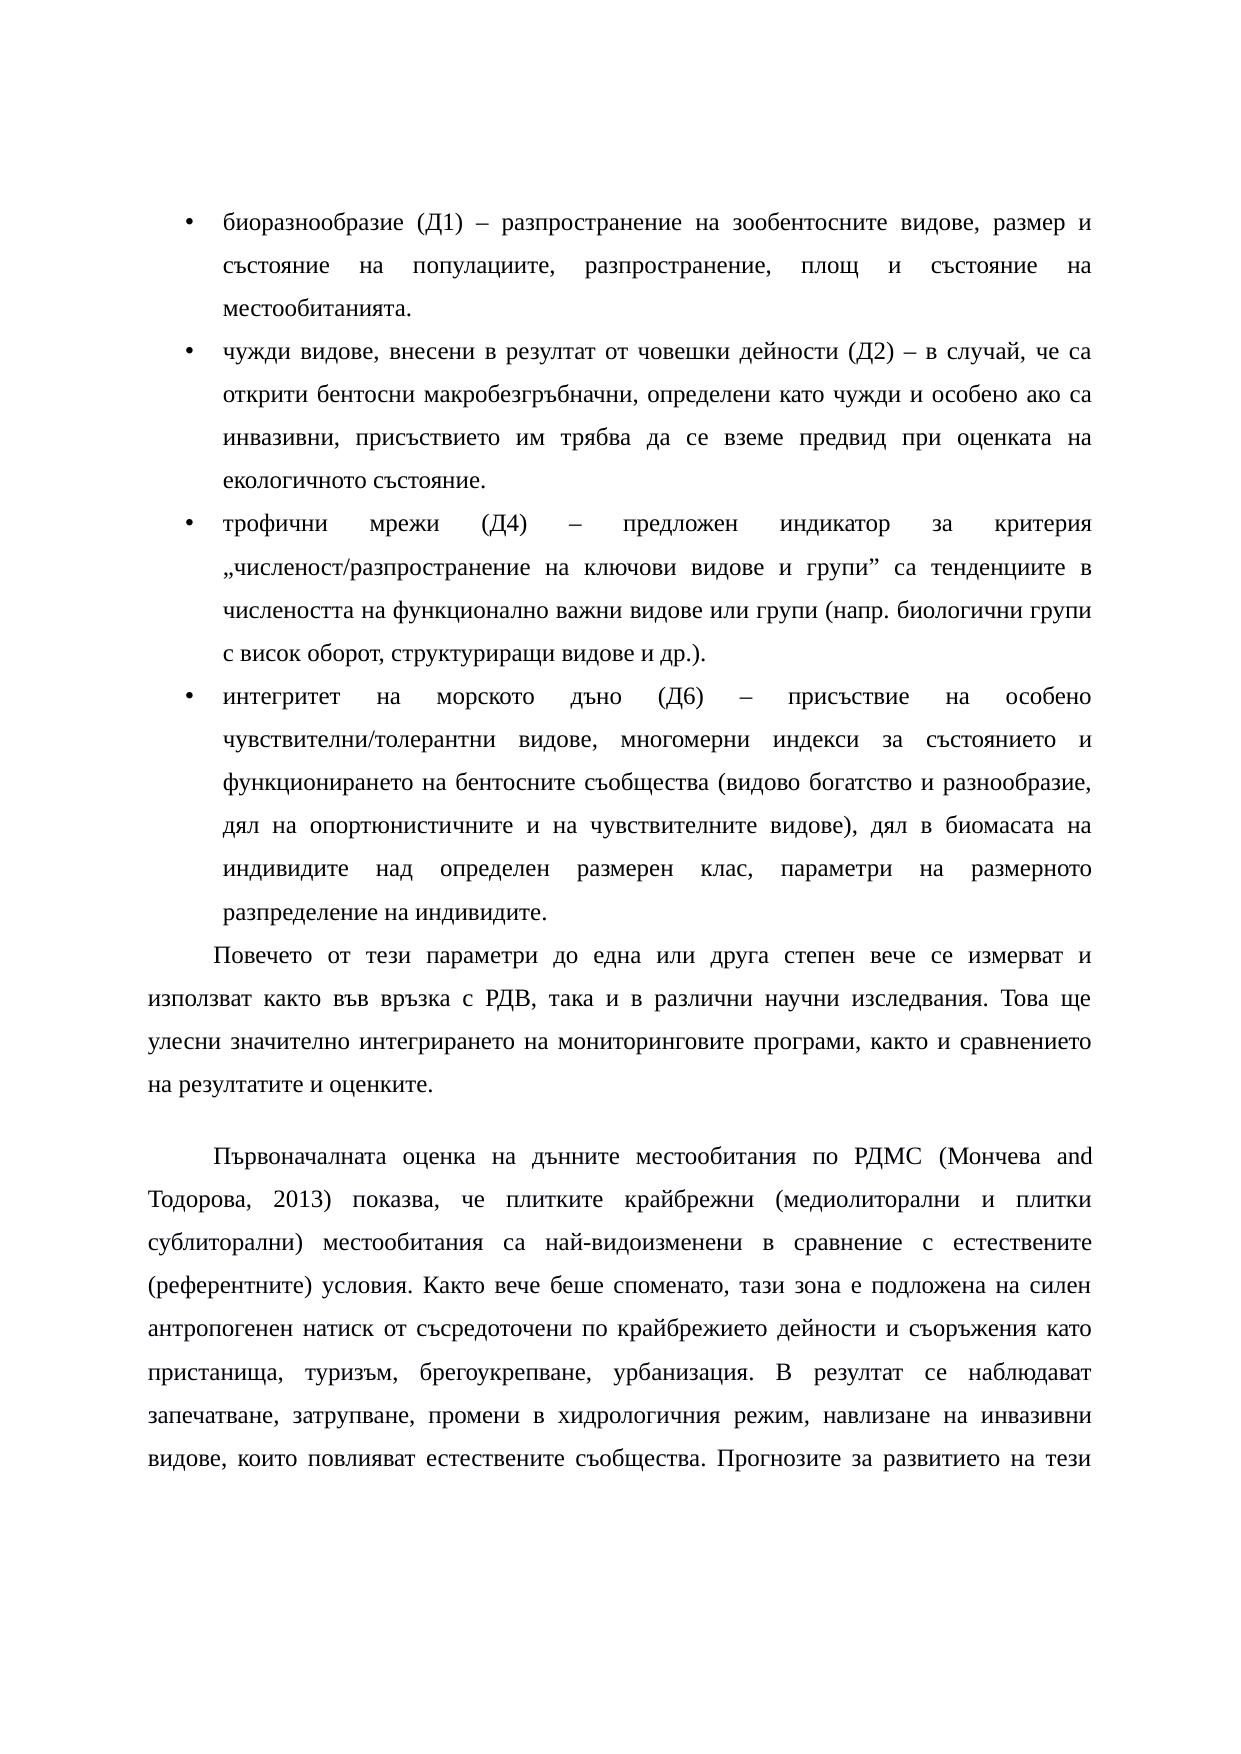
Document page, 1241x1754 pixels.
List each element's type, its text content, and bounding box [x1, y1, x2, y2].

list интегритет на морското дъно (Д6) – присъствие на особено чувствителни/толерантни видове, многомерни индекси за състоянието и функционирането на бентосните съобщества (видово богатство и разнообразие, дял на опортюнистичните и на чувствителните видове), дял в биомасата на индивидите над определен размерен клас, параметри на размерното разпределение на индивидите. [185, 681, 1093, 925]
text Първоначалната оценка на дънните местообитания по РДМС (Мончева and Тодорова, 2013) показва, че плитките крайбрежни (медиолиторални и плитки сублиторални) местообитания са най-видоизменени в сравнение с естествените (референтните) условия. Както вече беше споменато, тази зона е подложена на силен антропогенен натиск от съсредоточени по крайбрежието дейности и съоръжения като пристанища, туризъм, брегоукрепване, урбанизация. В резултат се наблюдават запечатване, затрупване, промени в хидрологичния режим, навлизане на инвазивни видове, които повлияват естествените съобщества. Прогнозите за развитието на тези [148, 1141, 1093, 1472]
list чужди видове, внесени в резултат от човешки дейности (Д2) – в случай, че са открити бентосни макробезгръбначни, определени като чужди и особено ако са инвазивни, присъствието им трябва да се вземе предвид при оценката на екологичното състояние. [185, 336, 1093, 494]
list биоразнообразие (Д1) – разпространение на зообентосните видове, размер и състояние на популациите, разпространение, площ и състояние на местообитанията. [185, 207, 1093, 322]
text Повечето от тези параметри до една или друга степен вече се измерват и използват както във връзка с РДВ, така и в различни научни изследвания. Това ще улесни значително интегрирането на мониторинговите програми, както и сравнението на резултатите и оценките. [148, 940, 1093, 1098]
list трофични мрежи (Д4) – предложен индикатор за критерия „численост/разпространение на ключови видове и групи” са тенденциите в числеността на функционално важни видове или групи (напр. биологични групи с висок оборот, структуриращи видове и др.). [185, 508, 1093, 667]
